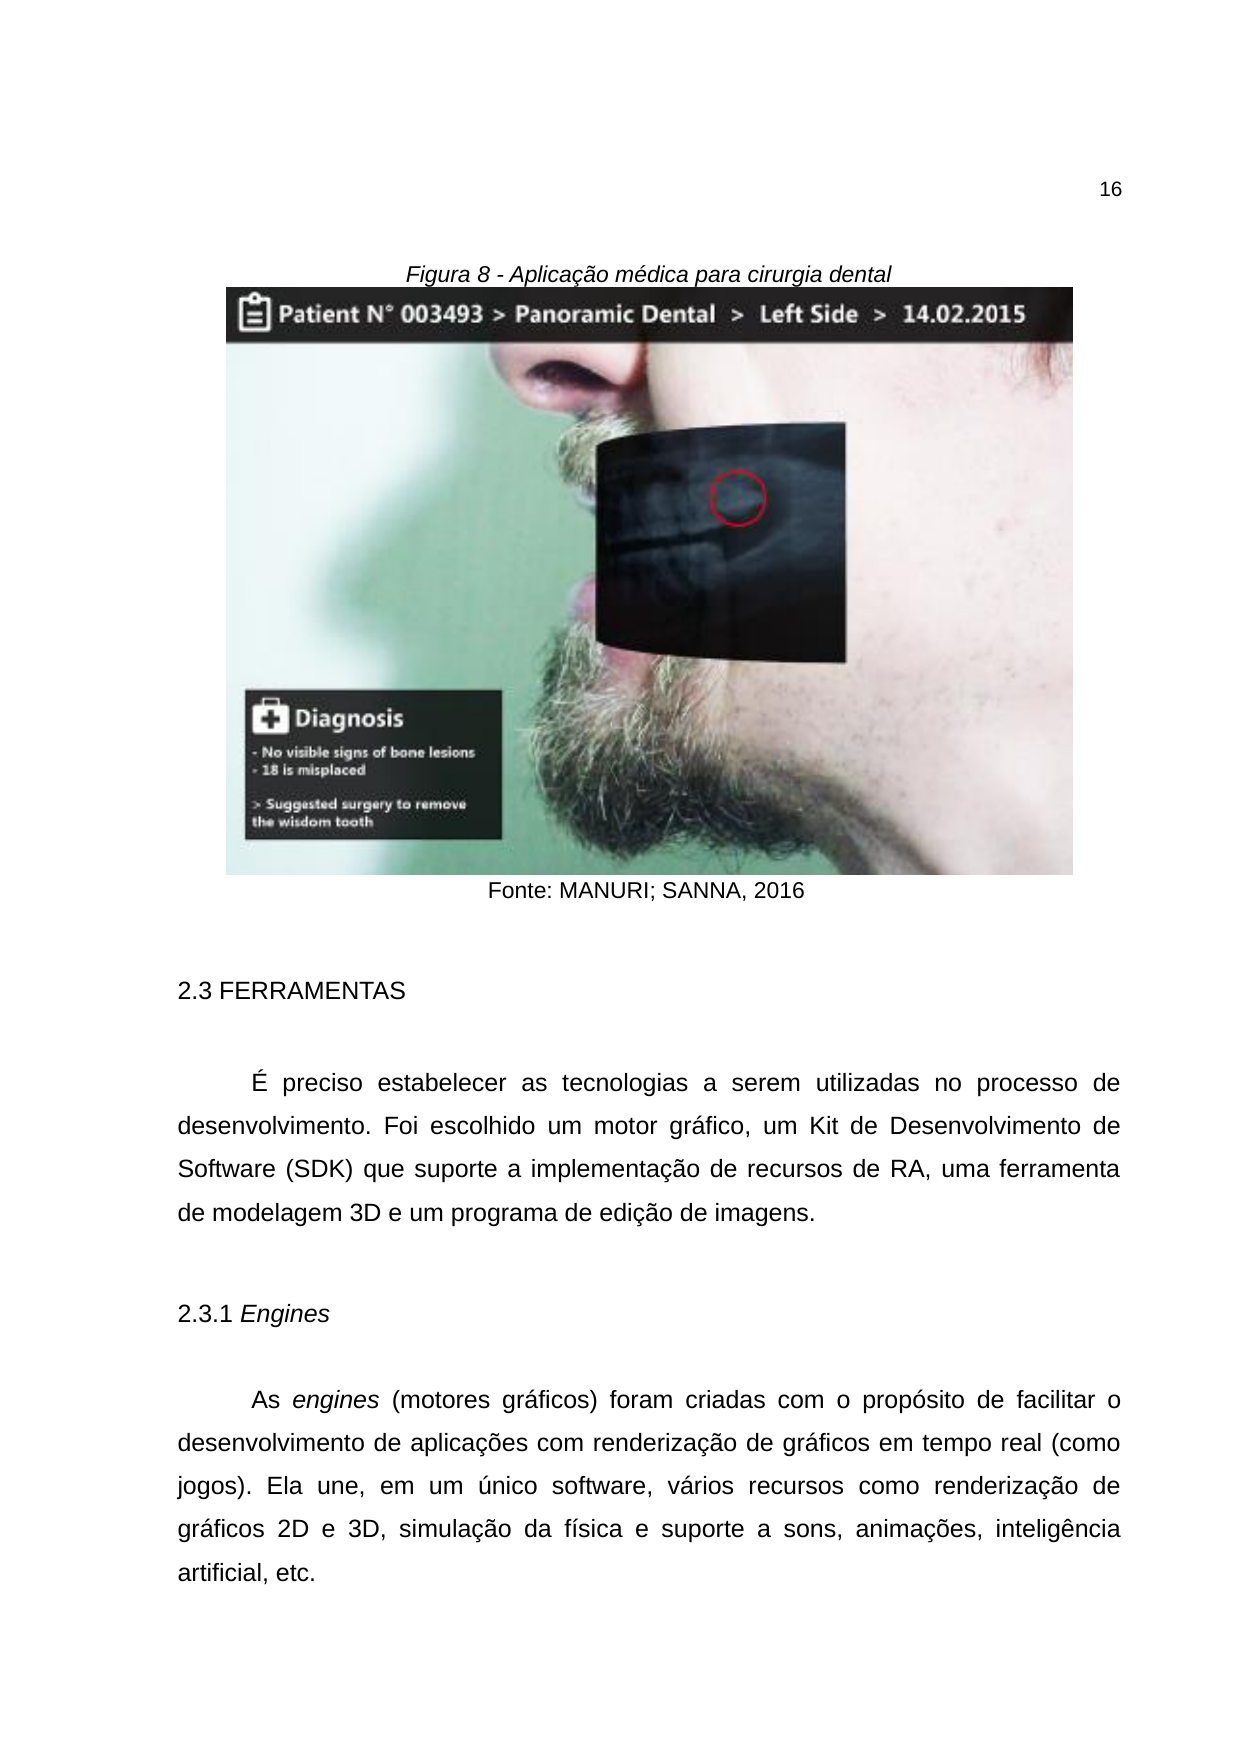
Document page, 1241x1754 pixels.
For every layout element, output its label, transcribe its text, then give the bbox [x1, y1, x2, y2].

text As engines (motores gráficos) foram criadas com o propósito de facilitar o desenvolvimento de aplicações com renderização de gráficos em tempo real (como jogos). Ela une, em um único software, vários recursos como renderização de gráficos 2D e 3D, simulação da física e suporte a sons, animações, inteligência artificial, etc. [177, 1385, 1122, 1586]
picture [226, 287, 1073, 875]
text Figura 8 - Aplicação médica para cirurgia dental [226, 259, 1073, 287]
subtitle 2.3 FERRAMENTAS [177, 976, 1122, 1005]
subtitle 2.3.1 Engines [177, 1299, 1122, 1327]
text É preciso estabelecer as tecnologias a serem utilizadas no processo de desenvolvimento. Foi escolhido um motor gráfico, um Kit de Desenvolvimento de Software (SDK) que suporte a implementação de recursos de RA, uma ferramenta de modelagem 3D e um programa de edição de imagens. [177, 1068, 1122, 1226]
text Fonte: MANURI; SANNA, 2016 [177, 231, 1122, 904]
